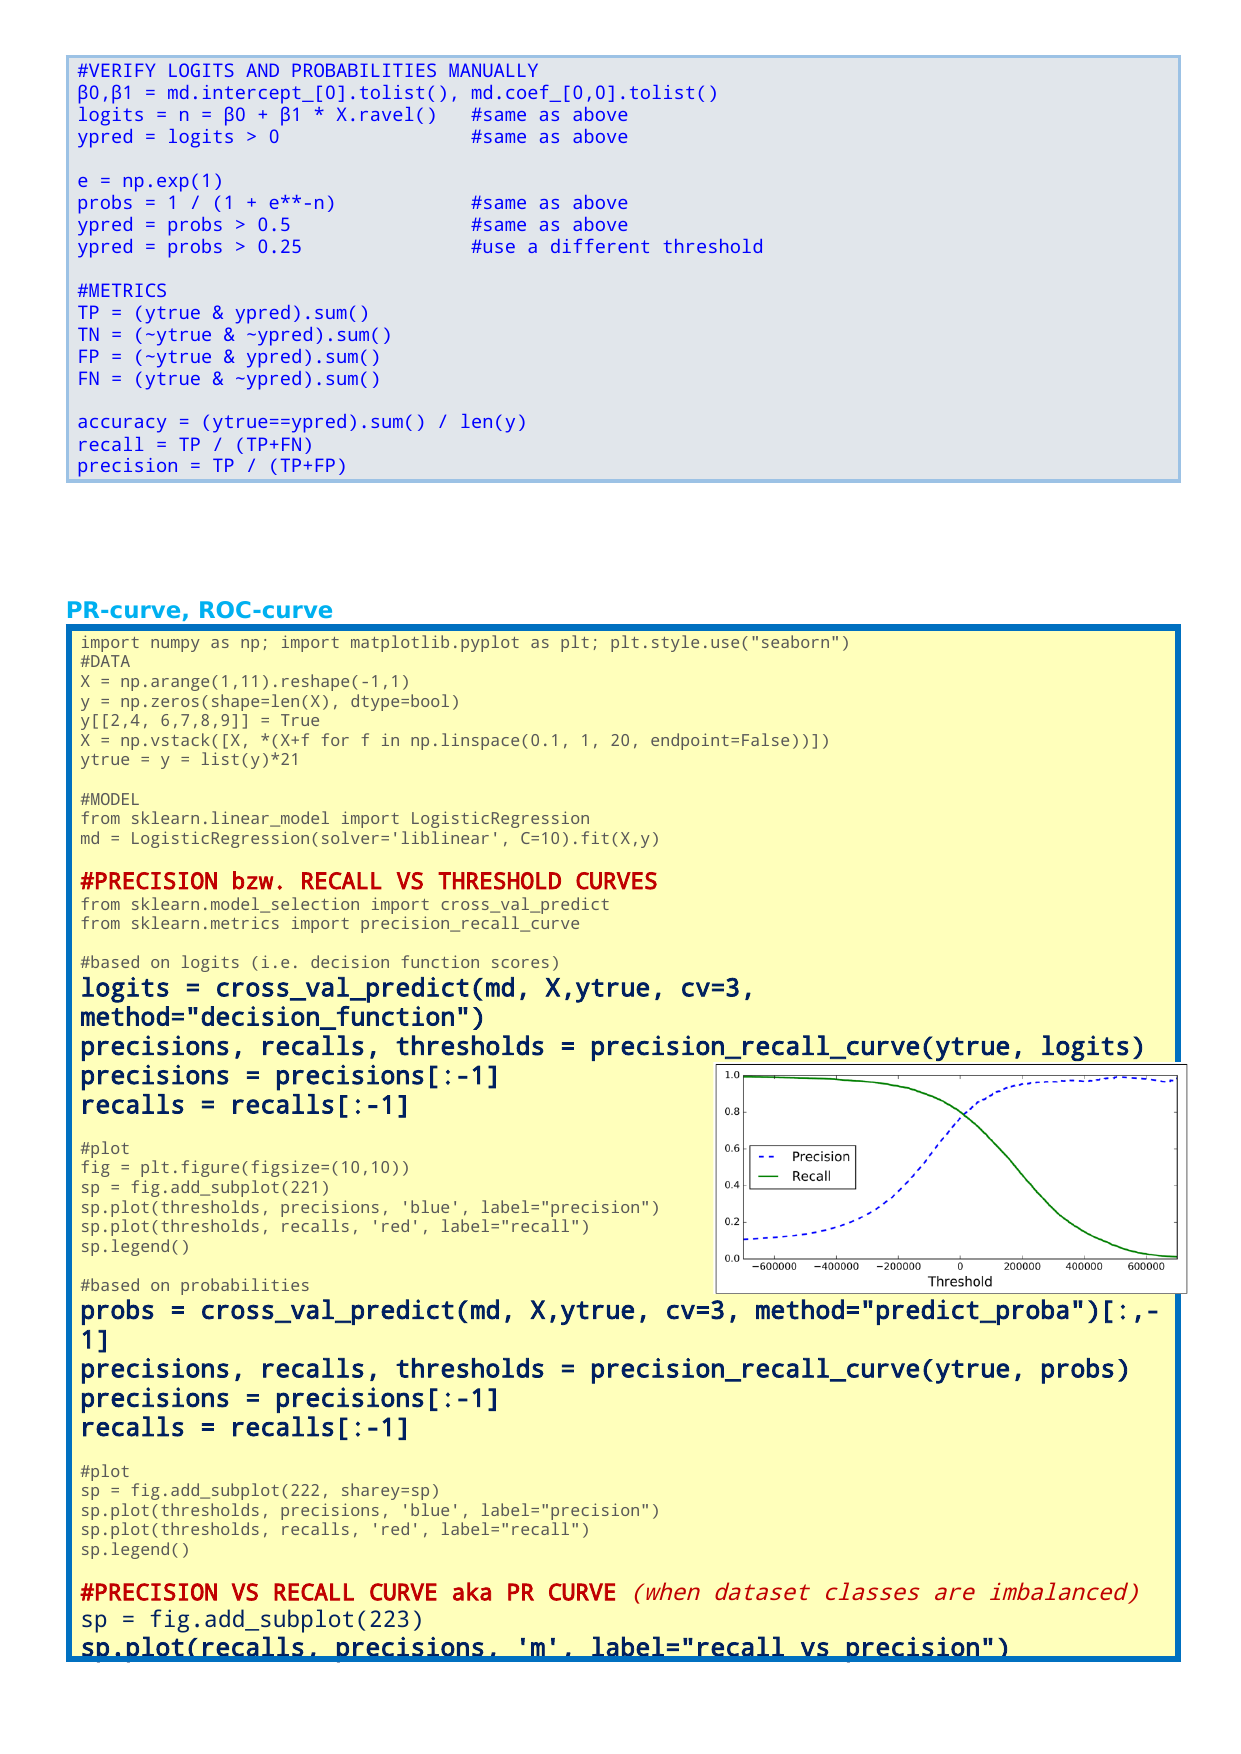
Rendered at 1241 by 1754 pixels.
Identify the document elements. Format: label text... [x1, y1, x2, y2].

text #METRICS [69, 274, 1178, 296]
text probs = 1 / (1 + e**-n) #same as above [69, 187, 1178, 208]
text sp = fig.add_subplot(222, sharey=sp) [72, 1473, 1175, 1492]
text precisions, recalls, thresholds = precision_recall_curve(ytrue, probs) [72, 1346, 1175, 1375]
text X = np.vstack([X, *(X+f for f in np.linspace(0.1, 1, 20, endpoint=False))]) [72, 722, 1175, 742]
text TP = (ytrue & ypred).sum() [69, 296, 1178, 318]
text fig = plt.figure(figsize=(10,10)) [72, 1150, 713, 1170]
text sp.plot(recalls, precisions, 'm', label="recall vs precision") [72, 1624, 1175, 1656]
text sp = fig.add_subplot(221) [72, 1170, 713, 1189]
text ypred = probs > 0.5 #same as above [69, 208, 1178, 231]
text #DATA [72, 644, 1175, 663]
text recall = TP / (TP+FN) [69, 428, 1178, 450]
text X = np.arange(1,11).reshape(-1,1) [72, 663, 1175, 683]
text precisions = precisions[:-1] [72, 1375, 1175, 1404]
text precisions = precisions[:-1] [940, 1052, 1075, 1062]
text #PRECISION bzw. RECALL VS THRESHOLD CURVES [72, 859, 1175, 886]
text sp.plot(thresholds, recalls, 'red', label="recall") [72, 1209, 713, 1228]
text recalls = recalls[:-1] [72, 1404, 1175, 1433]
text import numpy as np; import matplotlib.pyplot as plt; plt.style.use("seaborn") [72, 631, 1175, 644]
text precision = TP / (TP+FP) [69, 450, 1178, 479]
text y = np.zeros(shape=len(X), dtype=bool) [72, 683, 1175, 703]
text FN = (ytrue & ~ypred).sum() [69, 362, 1178, 384]
text md = LogisticRegression(solver='liblinear', C=10).fit(X,y) [72, 820, 1175, 840]
text sp.plot(thresholds, recalls, 'red', label="recall") [72, 1512, 1175, 1531]
text from sklearn.model_selection import cross_val_predict [72, 886, 1175, 906]
text ypred = logits > 0 #same as above [69, 121, 1178, 143]
text #VERIFY LOGITS AND PROBABILITIES MANUALLY [69, 58, 1178, 77]
text #MODEL [72, 781, 1175, 801]
text β0,β1 = md.intercept_[0].tolist(), md.coef_[0,0].tolist() [69, 77, 1178, 99]
text logits = n = β0 + β1 * X.ravel() #same as above [69, 99, 1178, 121]
text #based on logits (i.e. decision function scores) [72, 945, 1175, 964]
text ytrue = y = list(y)*21 [72, 742, 1175, 761]
text #plot [72, 1453, 1175, 1473]
picture [713, 1062, 1190, 1294]
text probs = cross_val_predict(md, X,ytrue, cv=3, method="predict_proba")[:,-1] [72, 1287, 1175, 1346]
title PR-curve, ROC-curve [66, 598, 1181, 624]
text from sklearn.linear_model import LogisticRegression [72, 801, 1175, 820]
text sp.plot(thresholds, precisions, 'blue', label="precision") [72, 1492, 1175, 1512]
text precisions = precisions[:-1] [72, 1052, 941, 1082]
text recalls = recalls[:-1] [72, 1082, 713, 1111]
text precisions, recalls, thresholds = precision_recall_curve(ytrue, logits) [72, 1023, 1175, 1052]
text y[[2,4, 6,7,8,9]] = True [72, 703, 1175, 722]
text #plot [72, 1131, 713, 1150]
text e = np.exp(1) [69, 164, 1178, 187]
text accuracy = (ytrue==ypred).sum() / len(y) [69, 406, 1178, 428]
text sp = fig.add_subplot(223) [72, 1597, 1175, 1624]
text #PRECISION VS RECALL CURVE aka PR CURVE (when dataset classes are imbalanced) [72, 1571, 1175, 1597]
text FP = (~ytrue & ypred).sum() [69, 340, 1178, 362]
text logits = cross_val_predict(md, X,ytrue, cv=3, method="decision_function") [72, 964, 1175, 1023]
text from sklearn.metrics import precision_recall_curve [72, 906, 1175, 925]
text ypred = probs > 0.25 #use a different threshold [69, 231, 1178, 252]
text precisions = precisions[:-1] [1080, 1052, 1175, 1062]
text TN = (~ytrue & ~ypred).sum() [69, 318, 1178, 340]
text sp.plot(thresholds, precisions, 'blue', label="precision") [72, 1189, 713, 1209]
text sp.legend() [72, 1228, 713, 1248]
text #based on probabilities [72, 1268, 713, 1287]
text sp.legend() [72, 1531, 1175, 1551]
